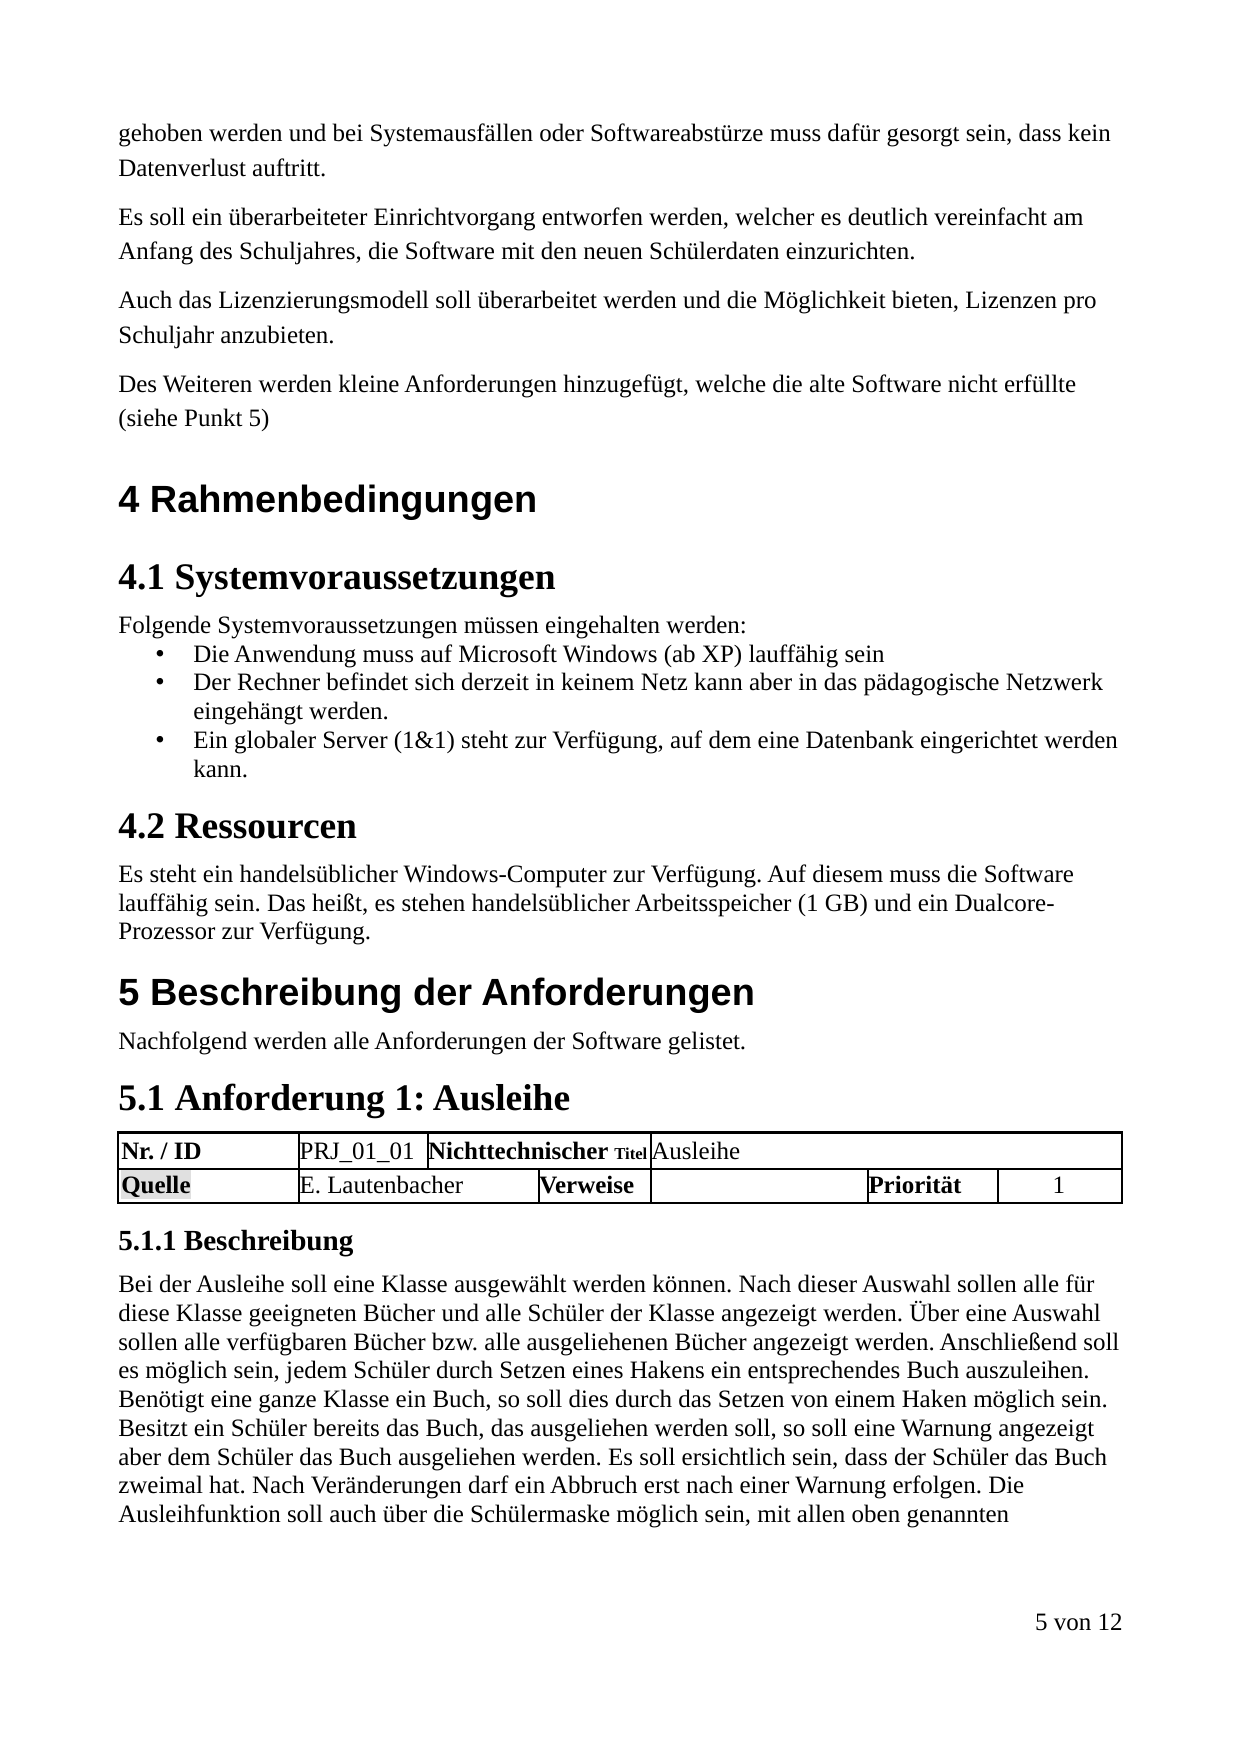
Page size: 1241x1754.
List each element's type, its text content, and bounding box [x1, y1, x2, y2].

table_header Nr. / ID [119, 1134, 298, 1168]
list Die Anwendung muss auf Microsoft Windows (ab XP) lauffähig sein [156, 639, 1122, 667]
subtitle 4 Rahmenbedingungen [118, 477, 1122, 521]
text gehoben werden und bei Systemausfällen oder Softwareabstürze muss dafür gesorgt sein, dass kein Datenverlust auftritt. [118, 118, 1122, 181]
table_cell [539, 1204, 651, 1209]
table_cell Priorität [869, 1170, 997, 1202]
subtitle 4.2 Ressourcen [118, 803, 1122, 846]
text Des Weiteren werden kleine Anforderungen hinzugefügt, welche die alte Software nicht erfüllte (siehe Punkt 5) [118, 369, 1122, 432]
table_header Ausleihe [652, 1134, 1121, 1168]
table_cell Quelle [119, 1170, 298, 1202]
text Es steht ein handelsüblicher Windows-Computer zur Verfügung. Auf diesem muss die Software lauffähig sein. Das heißt, es stehen handelsüblicher Arbeitsspeicher (1 GB) und ein Dualcore-Prozessor zur Verfügung. [118, 859, 1122, 945]
table_cell [428, 1204, 539, 1209]
text Bei der Ausleihe soll eine Klasse ausgewählt werden können. Nach dieser Auswahl sollen alle für diese Klasse geeigneten Bücher und alle Schüler der Klasse angezeigt werden. Über eine Auswahl sollen alle verfügbaren Bücher bzw. alle ausgeliehenen Bücher angezeigt werden. Anschließend soll es möglich sein, jedem Schüler durch Setzen eines Hakens ein entsprechendes Buch auszuleihen. Benötigt eine ganze Klasse ein Buch, so soll dies durch das Setzen von einem Haken möglich sein. Besitzt ein Schüler bereits das Buch, das ausgeliehen werden soll, so soll eine Warnung angezeigt aber dem Schüler das Buch ausgeliehen werden. Es soll ersichtlich sein, dass der Schüler das Buch zweimal hat. Nach Veränderungen darf ein Abbruch erst nach einer Warnung erfolgen. Die Ausleihfunktion soll auch über die Schülermaske möglich sein, mit allen oben genannten [118, 1269, 1122, 1528]
table_cell [118, 1204, 299, 1209]
table_cell [651, 1204, 868, 1209]
subtitle 4.1 Systemvoraussetzungen [118, 554, 1122, 597]
list Der Rechner befindet sich derzeit in keinem Netz kann aber in das pädagogische Netzwerk eingehängt werden. [156, 667, 1122, 725]
subtitle 5 Beschreibung der Anforderungen [118, 970, 1122, 1014]
text Auch das Lizenzierungsmodell soll überarbeitet werden und die Möglichkeit bieten, Lizenzen pro Schuljahr anzubieten. [118, 285, 1122, 348]
table_cell [299, 1204, 428, 1209]
table_cell E. Lautenbacher [300, 1170, 538, 1202]
text Nachfolgend werden alle Anforderungen der Software gelistet. [118, 1026, 1122, 1055]
table_header Nichttechnischer Titel [429, 1134, 650, 1168]
text Folgende Systemvoraussetzungen müssen eingehalten werden: [118, 610, 1122, 639]
table_cell Verweise [540, 1170, 650, 1202]
text Es soll ein überarbeiteter Einrichtvorgang entworfen werden, welcher es deutlich vereinfacht am Anfang des Schuljahres, die Software mit den neuen Schülerdaten einzurichten. [118, 202, 1122, 265]
subtitle 5.1.1 Beschreibung [118, 1223, 1122, 1257]
subtitle 5.1 Anforderung 1: Ausleihe [118, 1076, 1122, 1119]
table_cell [868, 1204, 998, 1209]
table_header PRJ_01_01 [300, 1134, 427, 1168]
table_cell [652, 1170, 867, 1202]
table_cell 1 [999, 1170, 1121, 1202]
table_cell [998, 1204, 1122, 1209]
list Ein globaler Server (1&1) steht zur Verfügung, auf dem eine Datenbank eingerichtet werden kann. [156, 725, 1122, 782]
